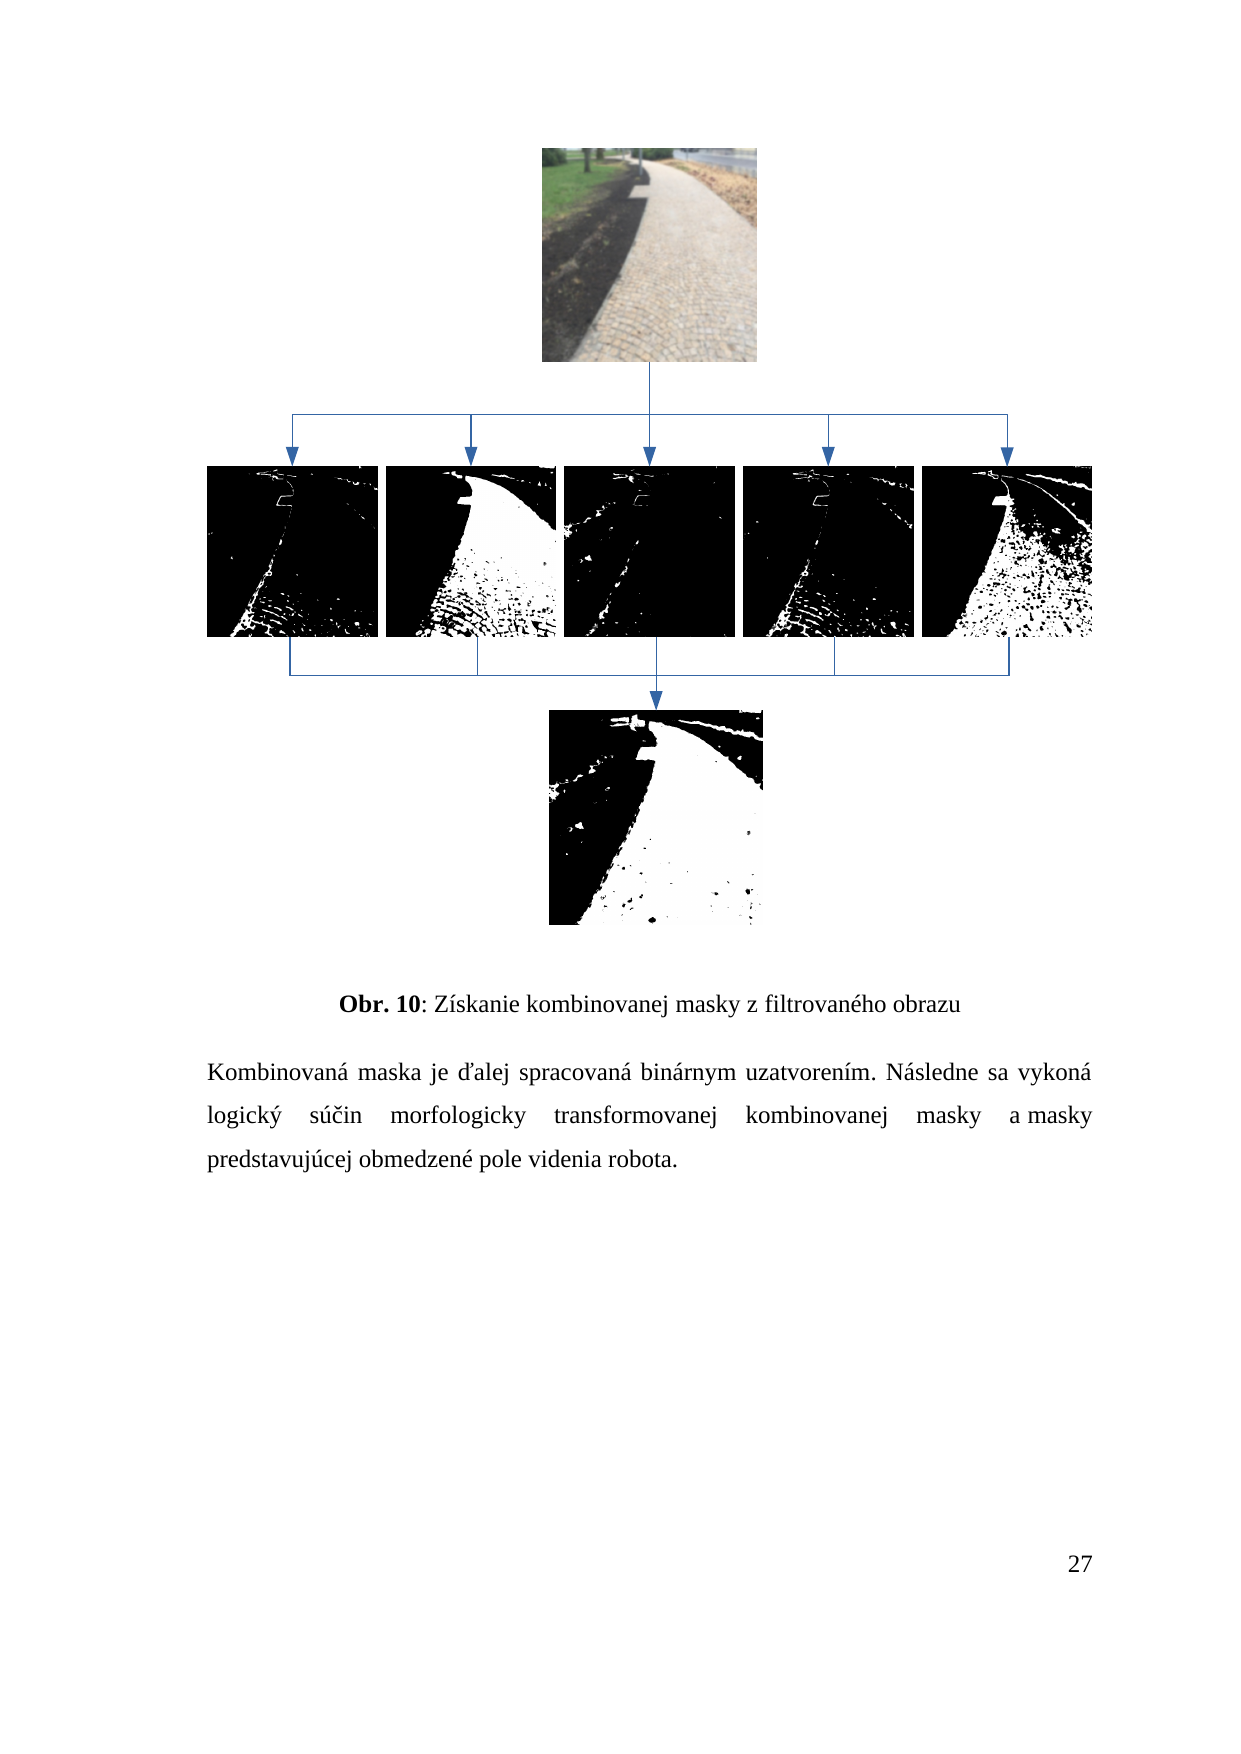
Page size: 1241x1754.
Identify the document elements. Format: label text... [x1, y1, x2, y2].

text Obr. 10: Získanie kombinovanej masky z filtrovaného obrazu [207, 989, 1092, 1018]
text Kombinovaná maska je ďalej spracovaná binárnym uzatvorením. Následne sa vykoná logický súčin morfologicky transformovanej kombinovanej masky a masky predstavujúcej obmedzené pole videnia robota. [207, 1057, 1092, 1172]
